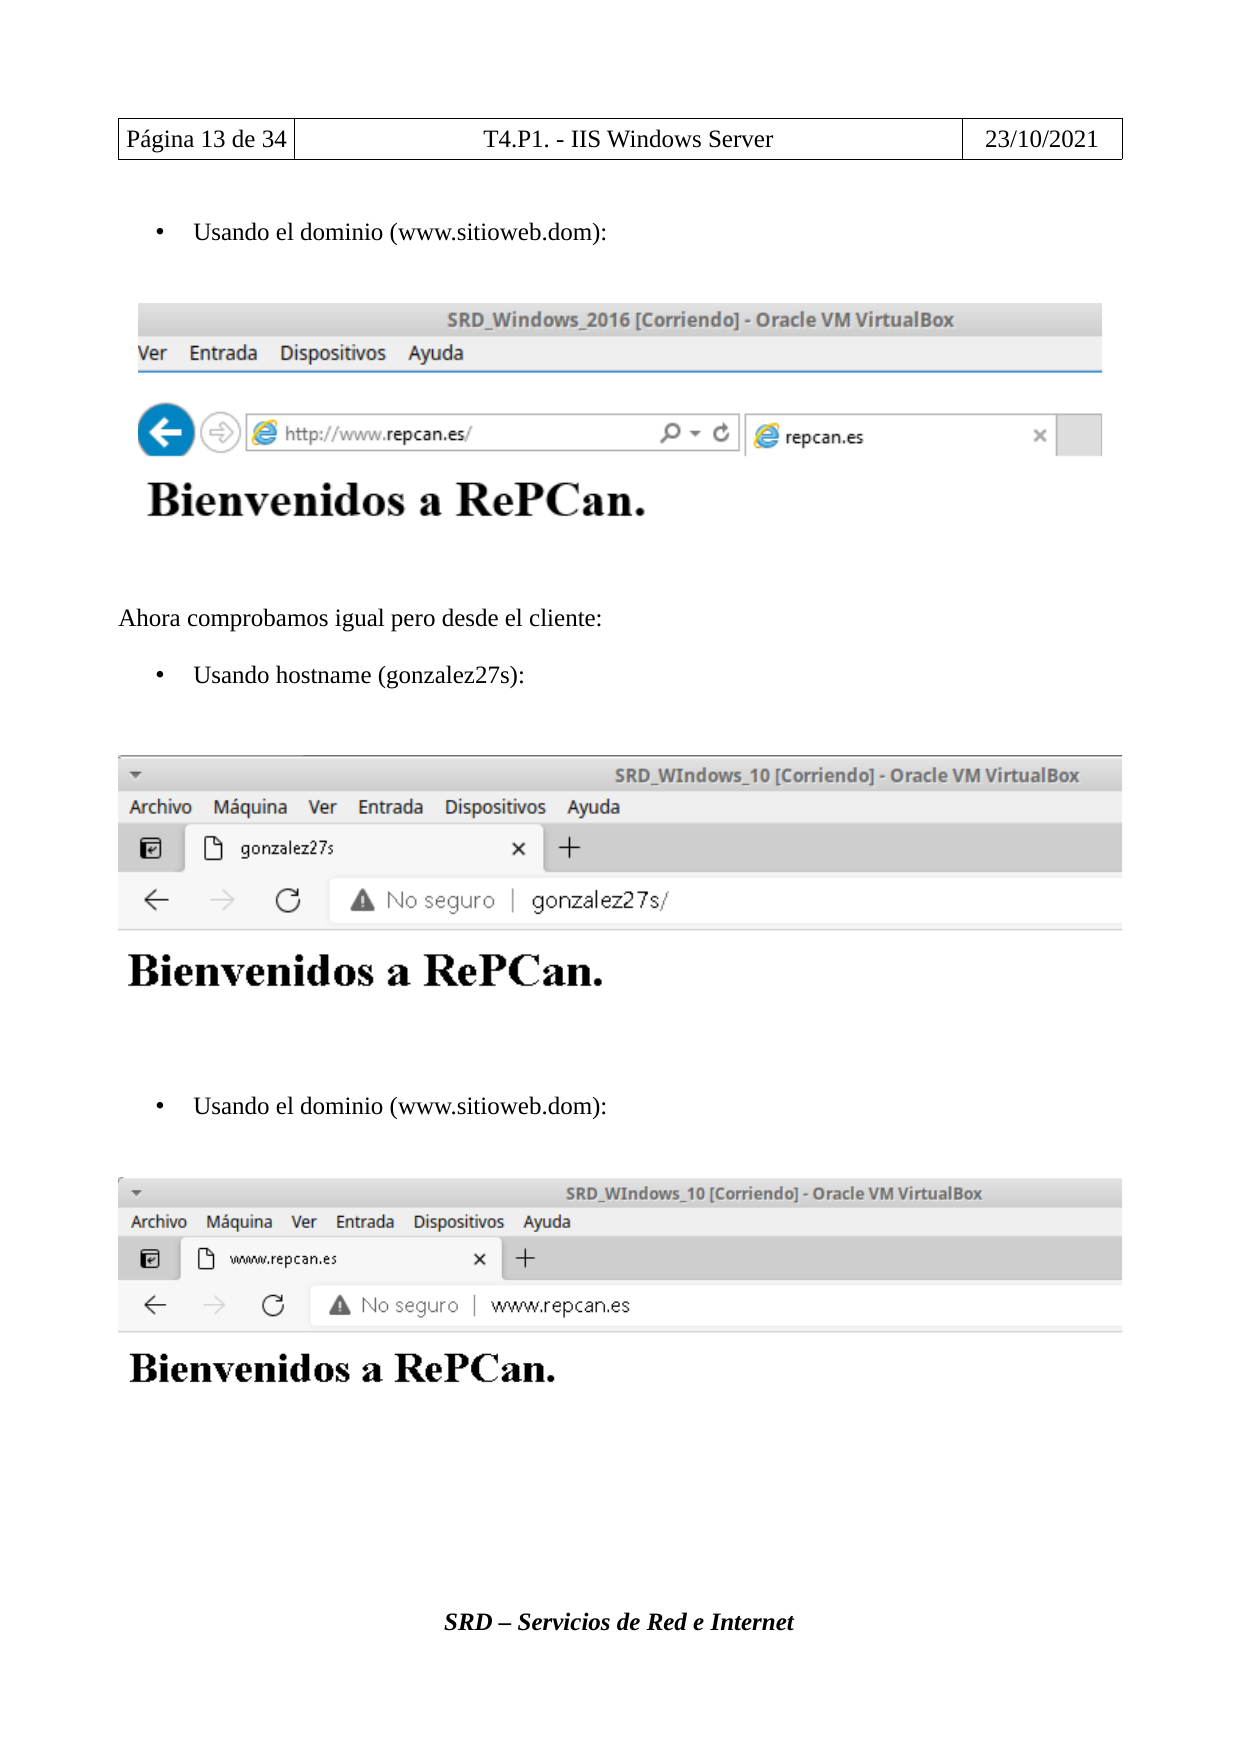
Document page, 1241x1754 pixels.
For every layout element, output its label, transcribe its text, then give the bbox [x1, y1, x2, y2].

list Usando el dominio (www.sitioweb.dom): [156, 1091, 1122, 1120]
picture [118, 755, 1123, 1034]
list Usando el dominio (www.sitioweb.dom): [156, 217, 1122, 246]
picture [149, 417, 181, 447]
picture [138, 303, 1103, 546]
picture [118, 1177, 1123, 1429]
list Usando hostname (gonzalez27s): [156, 660, 1122, 689]
text Ahora comprobamos igual pero desde el cliente: [118, 603, 1122, 631]
